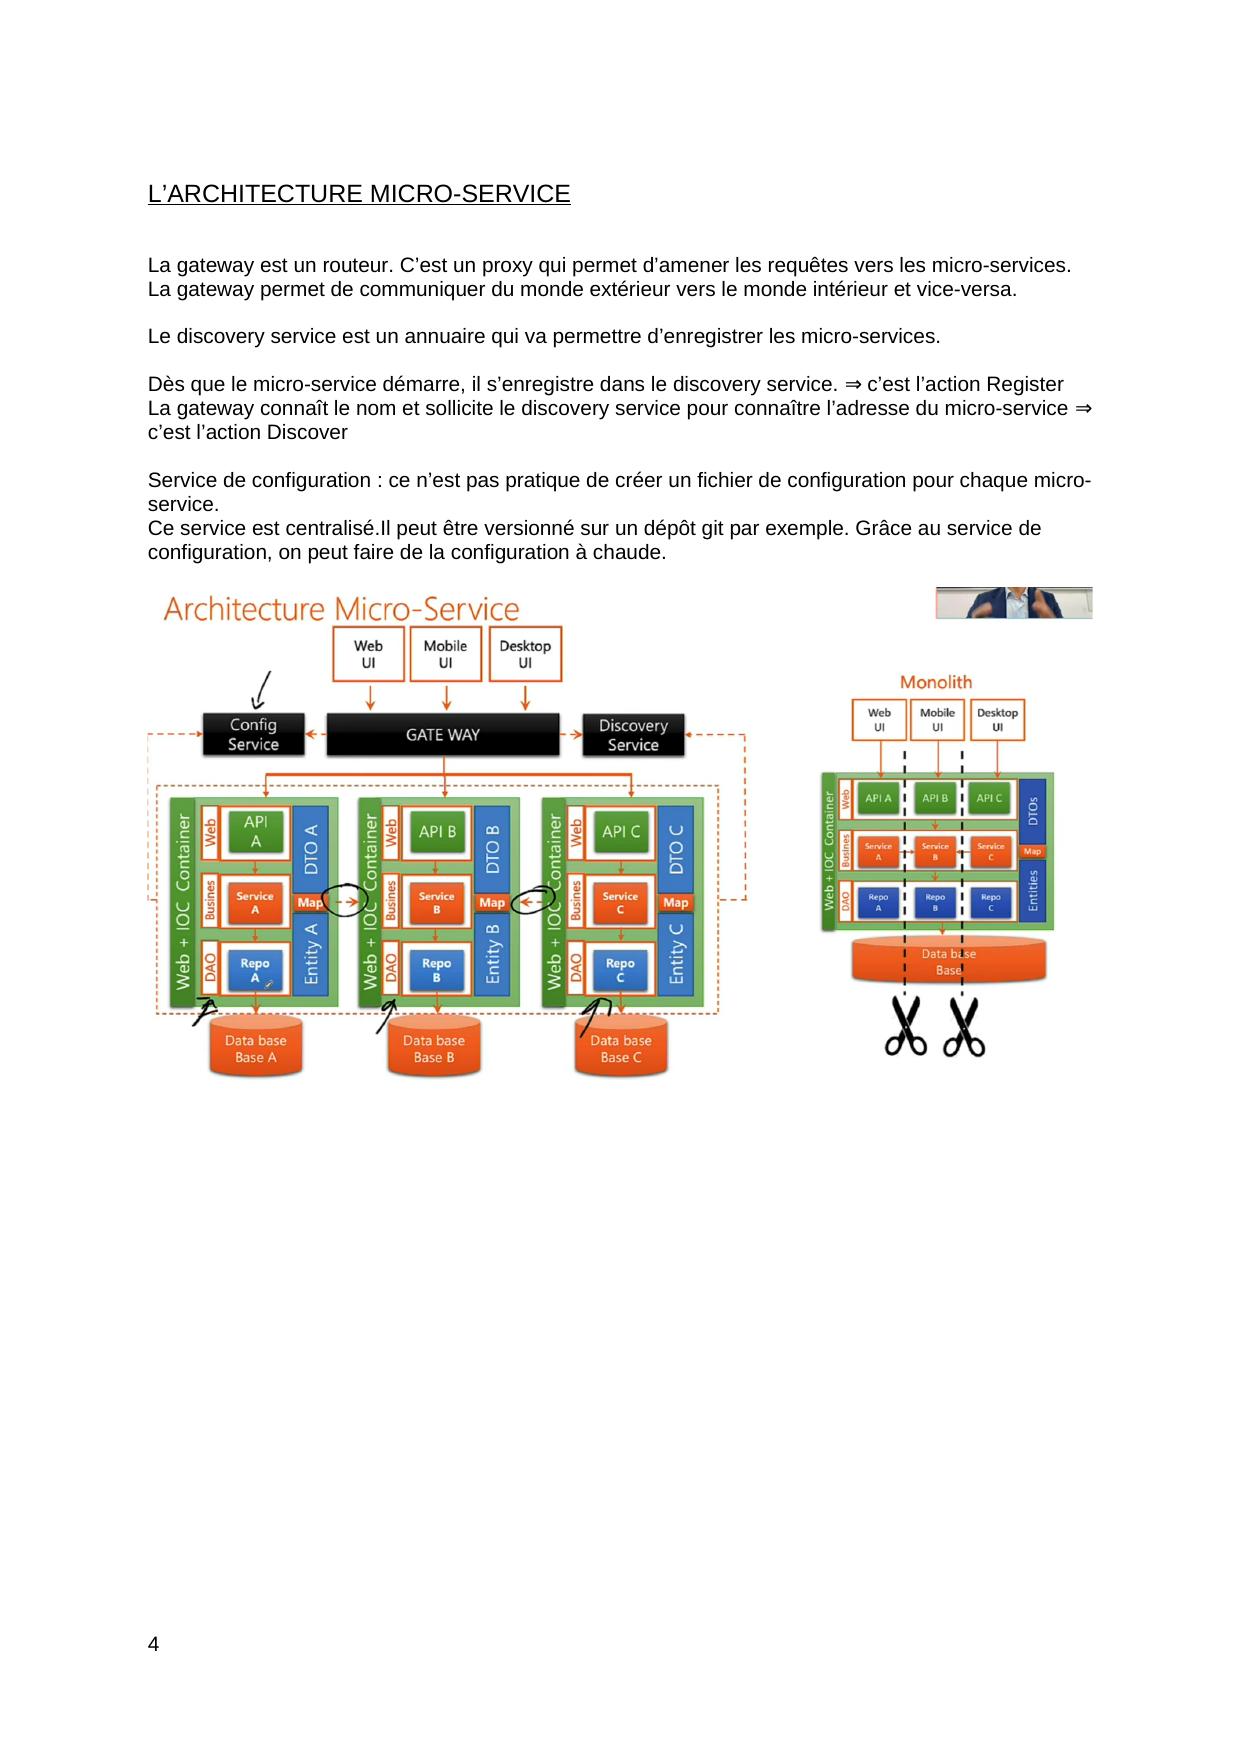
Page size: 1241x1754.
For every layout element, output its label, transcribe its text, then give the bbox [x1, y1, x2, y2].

picture [147, 587, 1093, 1107]
text Le discovery service est un annuaire qui va permettre d’enregistrer les micro-services. [148, 324, 1093, 348]
text La gateway permet de communiquer du monde extérieur vers le monde intérieur et vice-versa. [148, 276, 1093, 300]
text La gateway connaît le nom et sollicite le discovery service pour connaître l’adresse du micro-service ⇒ c’est l’action Discover [148, 396, 1093, 444]
text Ce service est centralisé.Il peut être versionné sur un dépôt git par exemple. Grâce au service de configuration, on peut faire de la configuration à chaude. [148, 516, 1093, 564]
text Dès que le micro-service démarre, il s’enregistre dans le discovery service. ⇒ c’est l’action Register [148, 372, 1093, 396]
text Service de configuration : ce n’est pas pratique de créer un fichier de configuration pour chaque micro-service. [148, 468, 1093, 516]
subtitle L’architecture micro-service [148, 179, 1093, 208]
text La gateway est un routeur. C’est un proxy qui permet d’amener les requêtes vers les micro-services. [148, 252, 1093, 276]
